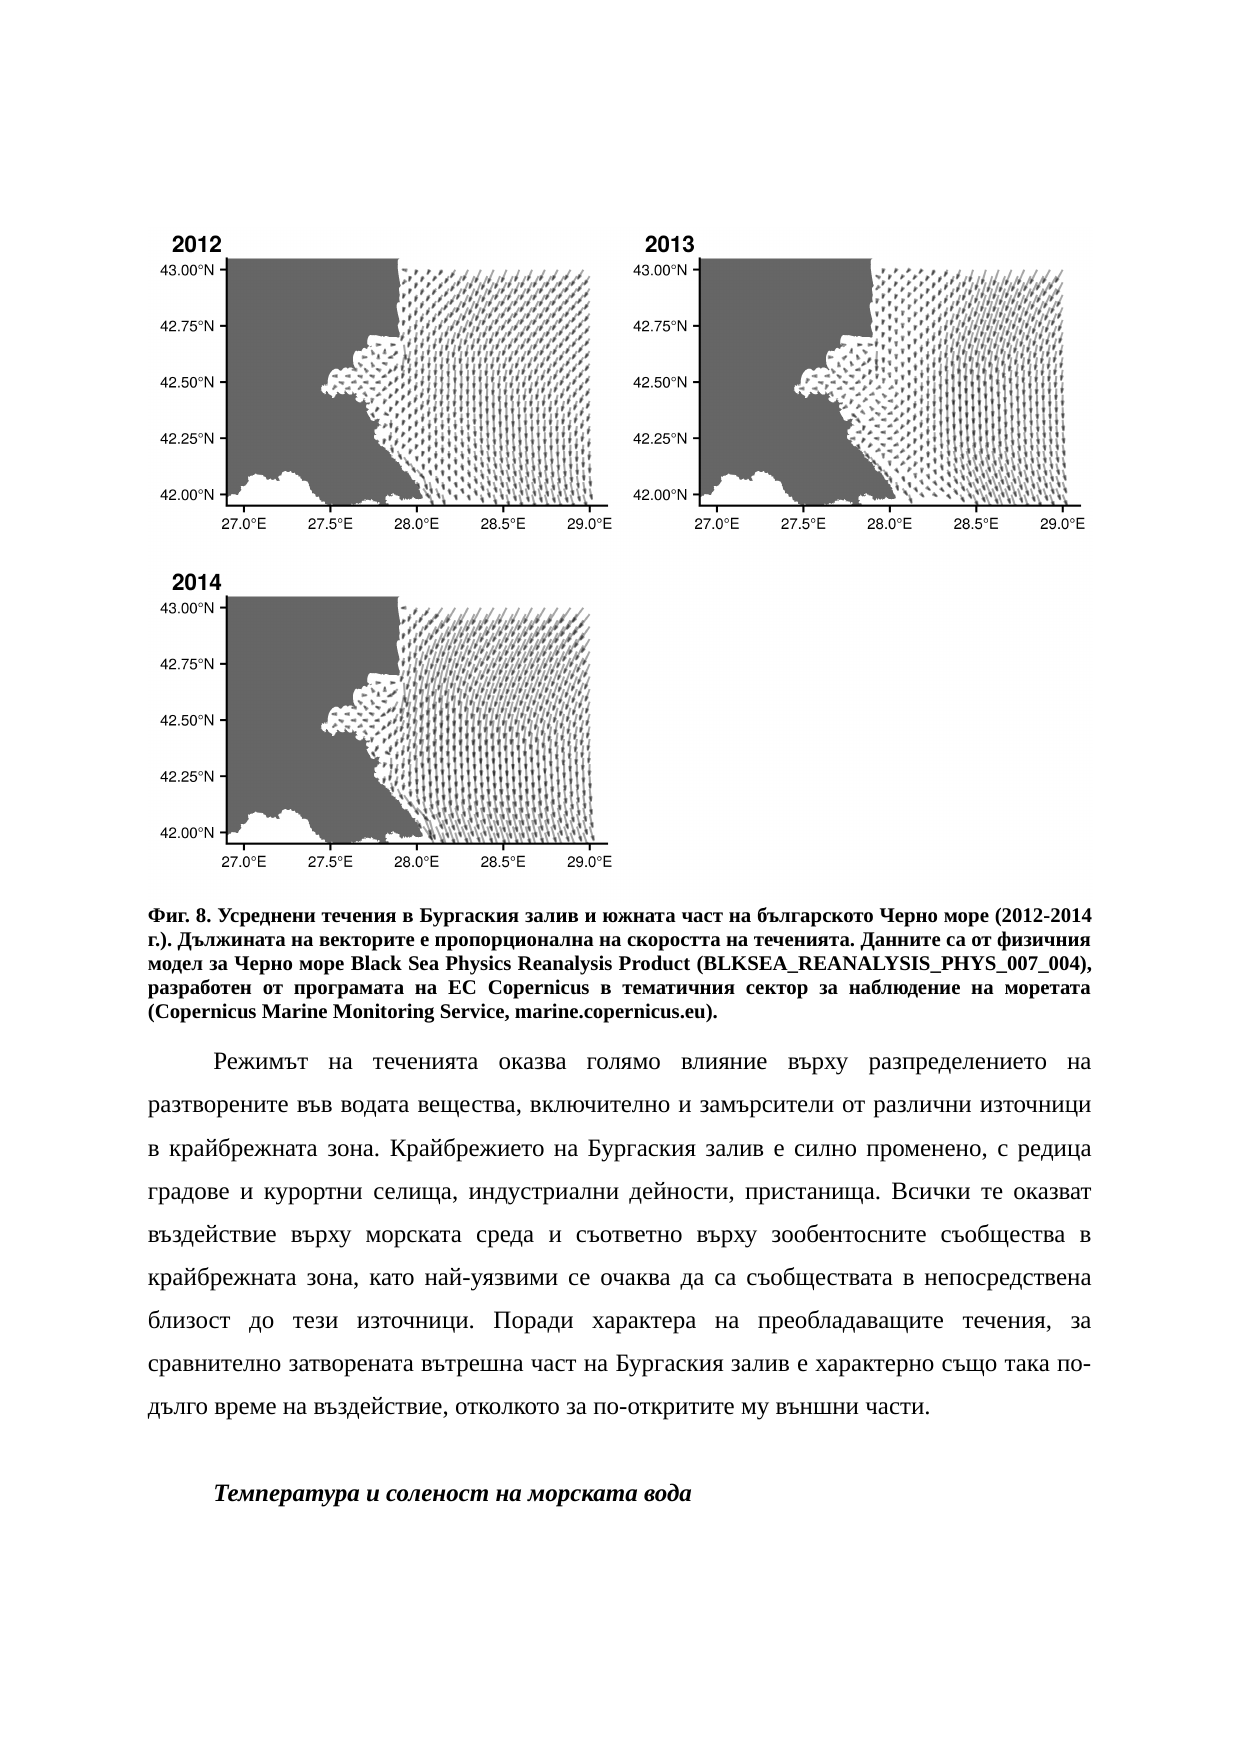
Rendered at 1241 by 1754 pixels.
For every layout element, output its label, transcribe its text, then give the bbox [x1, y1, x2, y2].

text Температура и соленост на морската вода [148, 1478, 1093, 1506]
text Фиг. 8. Усреднени течения в Бургаския залив и южната част на българското Черно море (2012-2014 г.). Дължината на векторите е пропорционална на скоростта на теченията. Данните са от физичния модел за Черно море Black Sea Physics Reanalysis Product (BLKSEA_REANALYSIS_PHYS_007_004), разработен от програмата на ЕС Copernicus в тематичния сектор за наблюдение на моретата (Copernicus Marine Monitoring Service, marine.copernicus.eu). [148, 903, 1093, 1023]
picture [147, 227, 1093, 903]
text Режимът на теченията оказва голямо влияние върху разпределението на разтворените във водата вещества, включително и замърсители от различни източници в крайбрежната зона. Крайбрежието на Бургаския залив е силно променено, с редица градове и курортни селища, индустриални дейности, пристанища. Всички те оказват въздействие върху морската среда и съответно върху зообентосните съобщества в крайбрежната зона, като най-уязвими се очаква да са съобществата в непосредствена близост до тези източници. Поради характера на преобладаващите течения, за сравнително затворената вътрешна част на Бургаския залив е характерно също така по-дълго време на въздействие, отколкото за по-откритите му външни части. [148, 1046, 1093, 1420]
